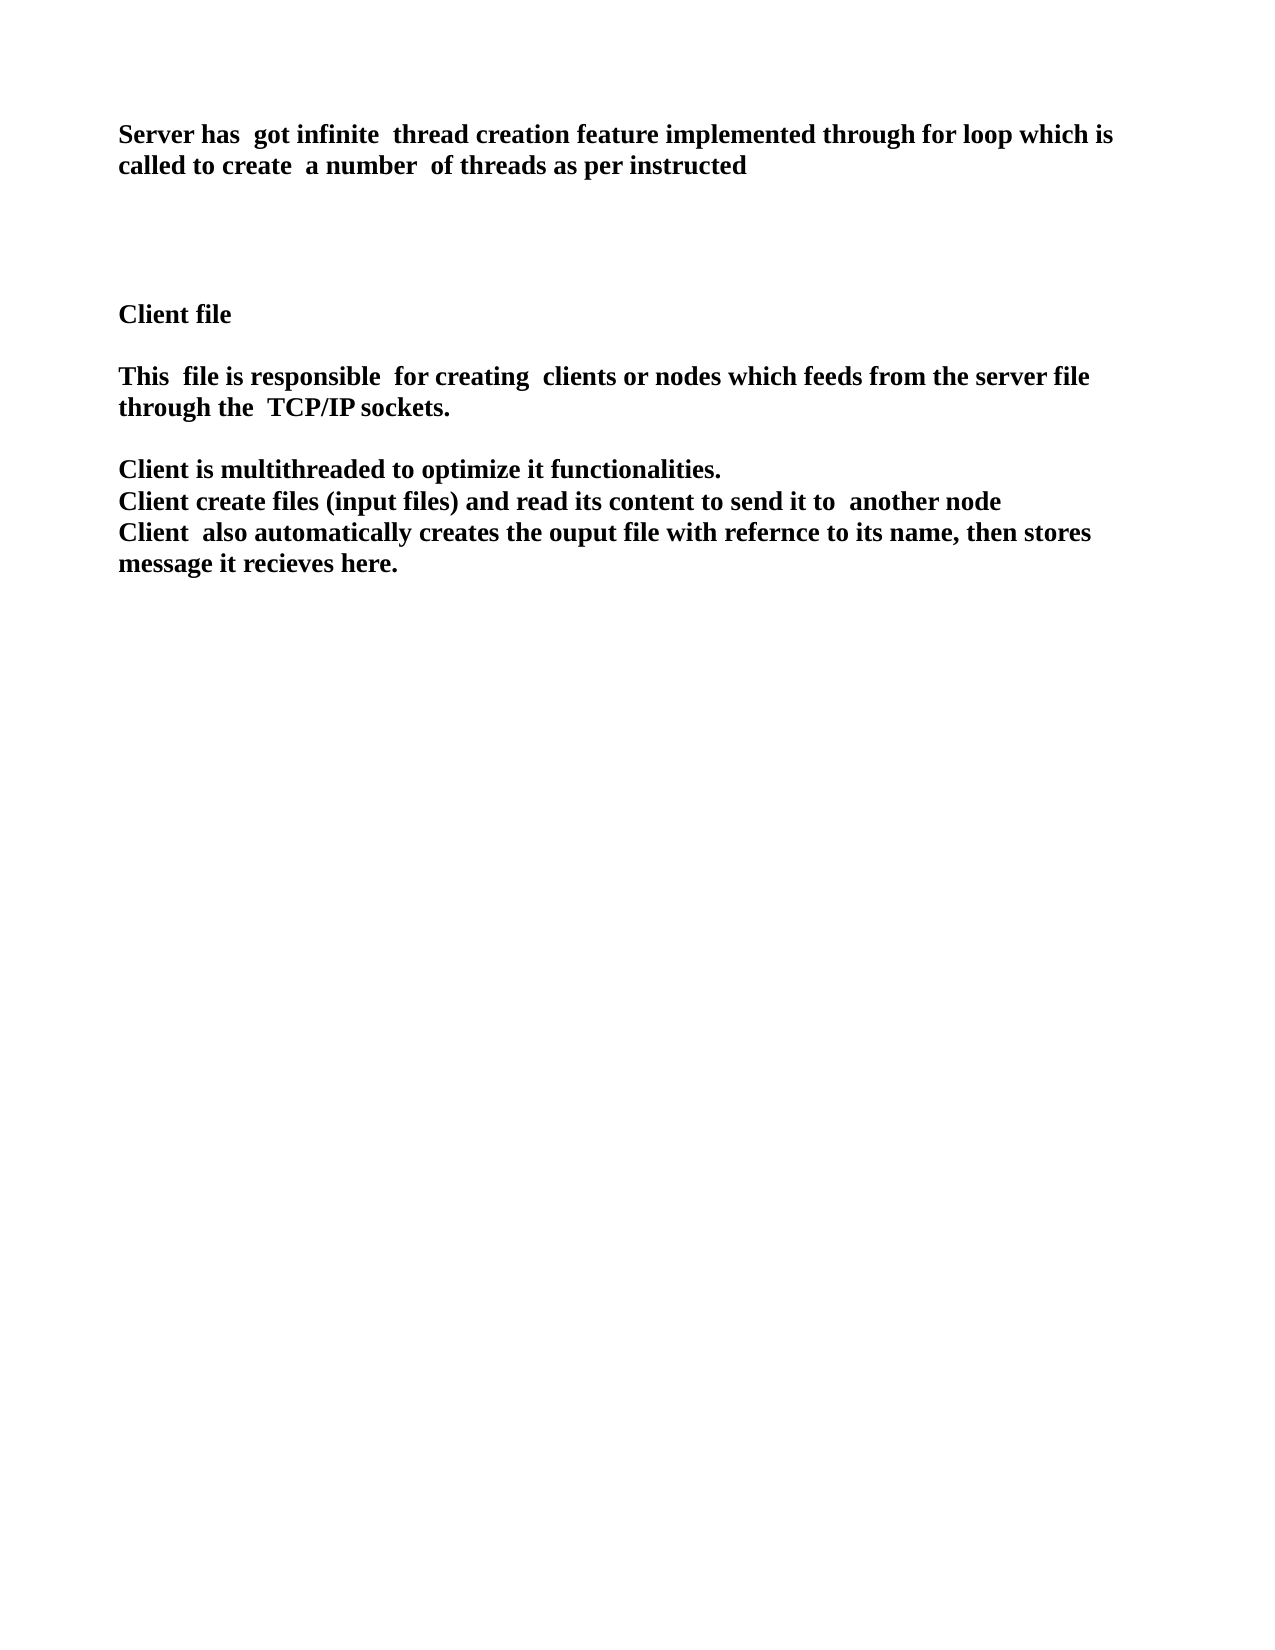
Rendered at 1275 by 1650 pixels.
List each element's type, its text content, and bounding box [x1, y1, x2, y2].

text Server has got infinite thread creation feature implemented through for loop which is called to create a number of threads as per instructed [118, 118, 1157, 180]
text Client also automatically creates the ouput file with refernce to its name, then stores message it recieves here. [118, 516, 1157, 578]
text This file is responsible for creating clients or nodes which feeds from the server file through the TCP/IP sockets. [118, 360, 1157, 422]
text Client is multithreaded to optimize it functionalities. [118, 453, 1157, 485]
text Client create files (input files) and read its content to send it to another node [118, 485, 1157, 516]
text Client file [118, 298, 1157, 329]
